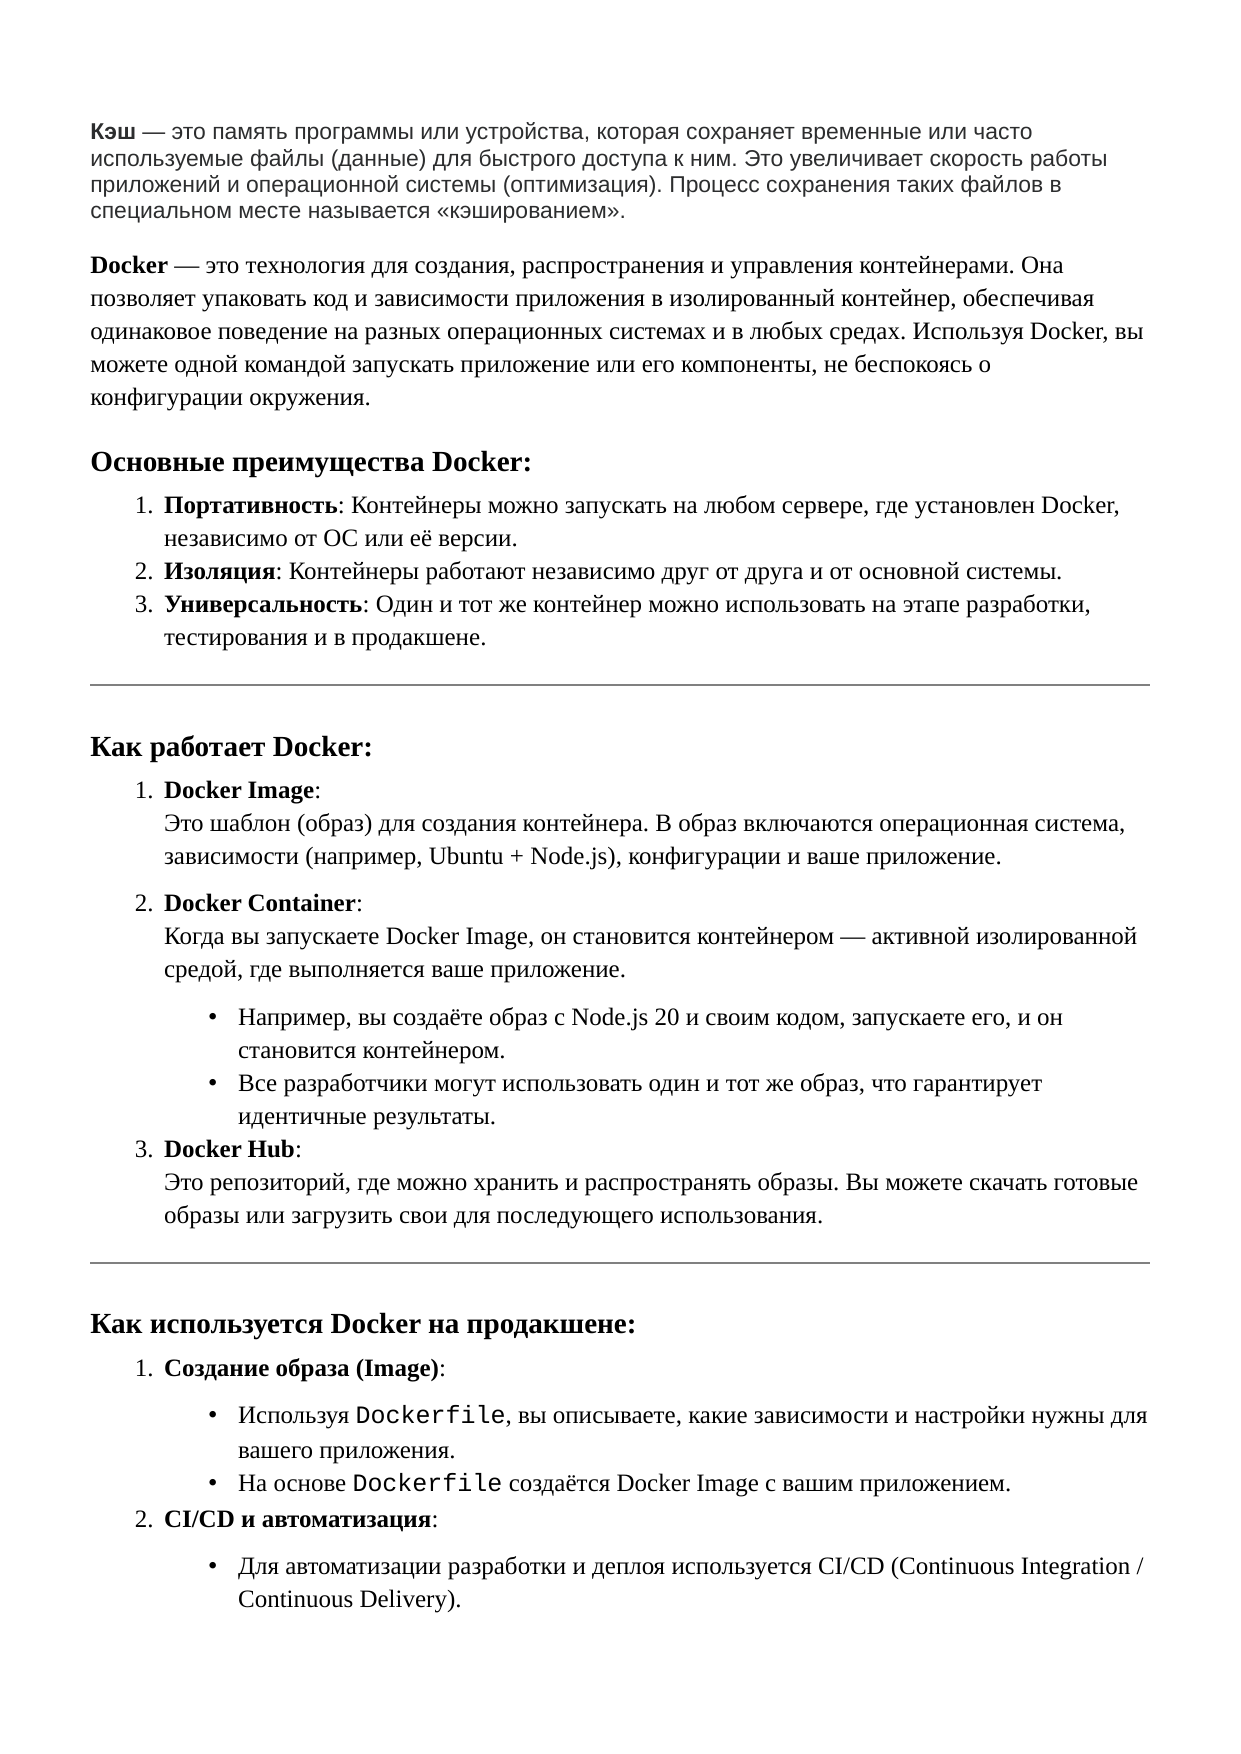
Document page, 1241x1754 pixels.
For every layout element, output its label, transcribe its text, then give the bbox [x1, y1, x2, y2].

list Для автоматизации разработки и деплоя используется CI/CD (Continuous Integration / Continuous Delivery). [208, 1551, 1150, 1613]
subtitle Как работает Docker: [90, 729, 1150, 762]
list Портативность: Контейнеры можно запускать на любом сервере, где установлен Docker, независимо от ОС или её версии. [134, 490, 1150, 552]
list Используя Dockerfile, вы описываете, какие зависимости и настройки нужны для вашего приложения. [208, 1400, 1150, 1464]
list CI/CD и автоматизация: [134, 1504, 1150, 1533]
list Docker Hub: Это репозиторий, где можно хранить и распространять образы. Вы можете скачать готовые образы или загрузить свои для последующего использования. [134, 1134, 1150, 1229]
list Все разработчики могут использовать один и тот же образ, что гарантирует идентичные результаты. [208, 1068, 1150, 1130]
list Docker Container: Когда вы запускаете Docker Image, он становится контейнером — активной изолированной средой, где выполняется ваше приложение. [134, 888, 1150, 983]
subtitle Основные преимущества Docker: [90, 444, 1150, 478]
subtitle Как используется Docker на продакшене: [90, 1307, 1150, 1340]
list Создание образа (Image): [134, 1353, 1150, 1381]
text Кэш — это память программы или устройства, которая сохраняет временные или часто используемые файлы (данные) для быстрого доступа к ним. Это увеличивает скорость работы приложений и операционной системы (оптимизация). Процесс сохранения таких файлов в специальном месте называется «кэшированием». [90, 118, 1150, 223]
text Docker — это технология для создания, распространения и управления контейнерами. Она позволяет упаковать код и зависимости приложения в изолированный контейнер, обеспечивая одинаковое поведение на разных операционных системах и в любых средах. Используя Docker, вы можете одной командой запускать приложение или его компоненты, не беспокоясь о конфигурации окружения. [90, 250, 1150, 411]
list Например, вы создаёте образ с Node.js 20 и своим кодом, запускаете его, и он становится контейнером. [208, 1002, 1150, 1064]
list Универсальность: Один и тот же контейнер можно использовать на этапе разработки, тестирования и в продакшене. [134, 589, 1150, 651]
list На основе Dockerfile создаётся Docker Image с вашим приложением. [208, 1468, 1150, 1499]
list Docker Image: Это шаблон (образ) для создания контейнера. В образ включаются операционная система, зависимости (например, Ubuntu + Node.js), конфигурации и ваше приложение. [134, 775, 1150, 869]
list Изоляция: Контейнеры работают независимо друг от друга и от основной системы. [134, 556, 1150, 585]
